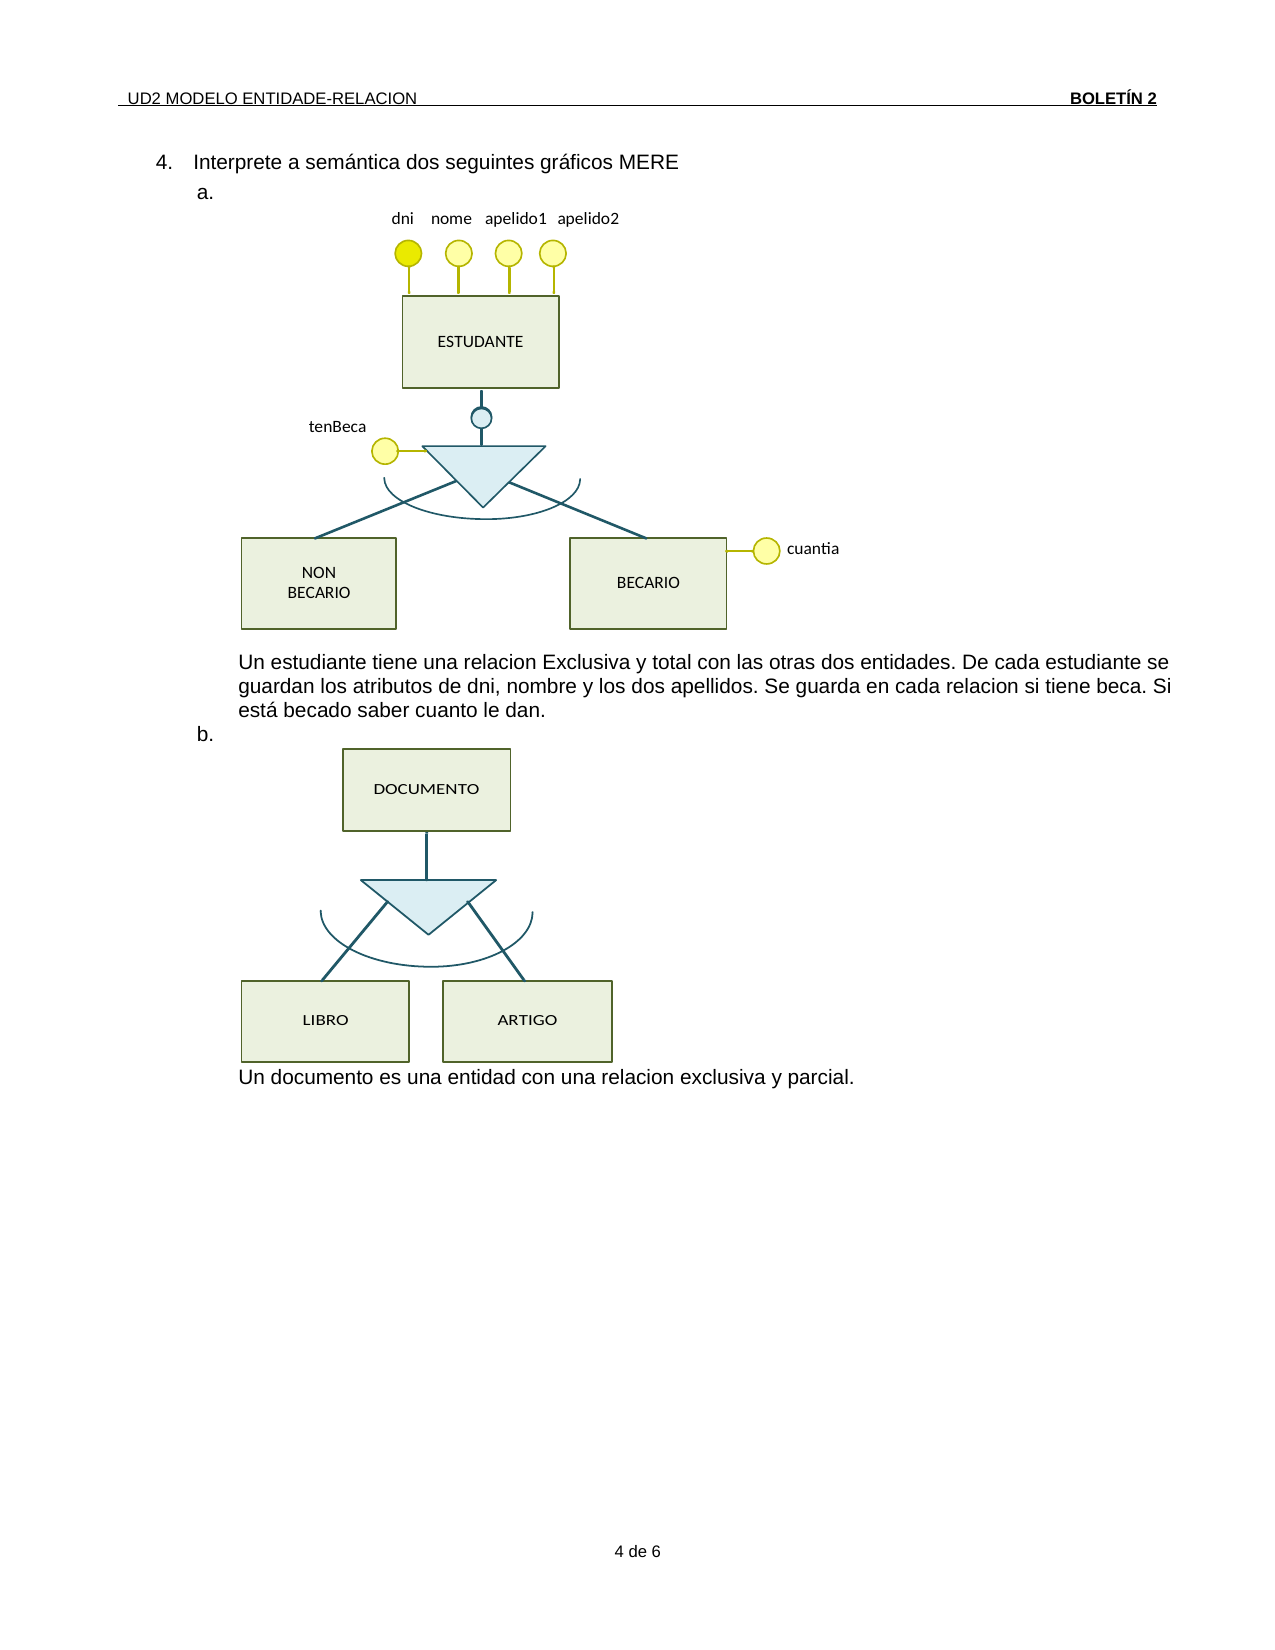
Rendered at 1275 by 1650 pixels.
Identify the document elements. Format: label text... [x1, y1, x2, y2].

list Un documento es una entidad con una relacion exclusiva y parcial. [197, 1065, 1176, 1089]
list Interprete a semántica dos seguintes gráficos MERE [156, 150, 1176, 174]
list Un estudiante tiene una relacion Exclusiva y total con las otras dos entidades. De cada estudiante se guardan los atributos de dni, nombre y los dos apellidos. Se guarda en cada relacion si tiene beca. Si está becado saber cuanto le dan. [197, 650, 1176, 722]
